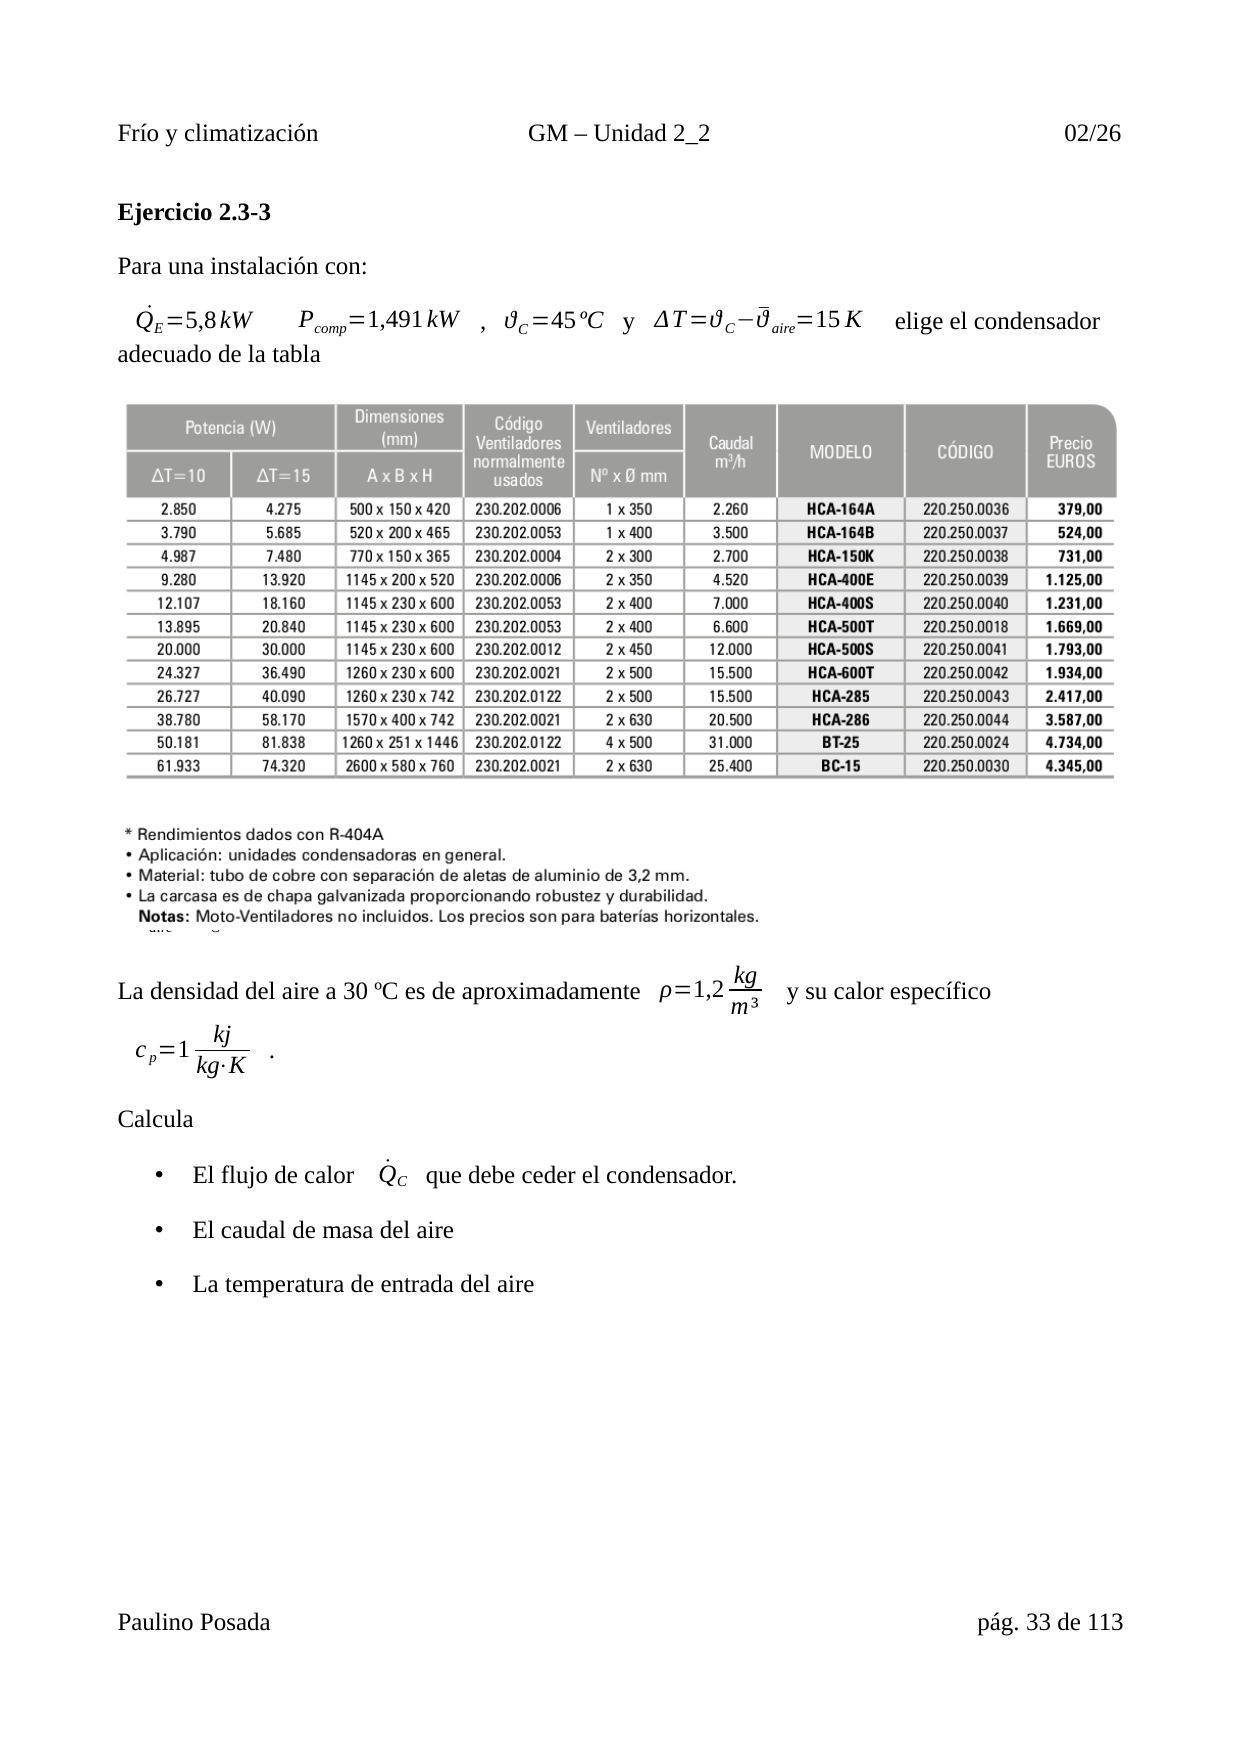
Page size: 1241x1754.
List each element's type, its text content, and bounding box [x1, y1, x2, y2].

text La densidad del aire a 30 ºC es de aproximadamente y su calor específico . [117, 961, 1123, 1079]
text Calcula [117, 1104, 1123, 1133]
picture [117, 397, 1122, 930]
text Ejercicio 2.3-3 [117, 197, 1123, 226]
text ,y elige el condensador adecuado de la tabla [117, 305, 1123, 366]
list El caudal de masa del aire [155, 1215, 1123, 1244]
list La temperatura de entrada del aire [155, 1269, 1123, 1298]
list El flujo de calor que debe ceder el condensador. [155, 1158, 1123, 1190]
text Se deduce que la temperatura media del aire en el condensador será de .. [117, 875, 1123, 936]
text Para una instalación con: [117, 251, 1123, 280]
